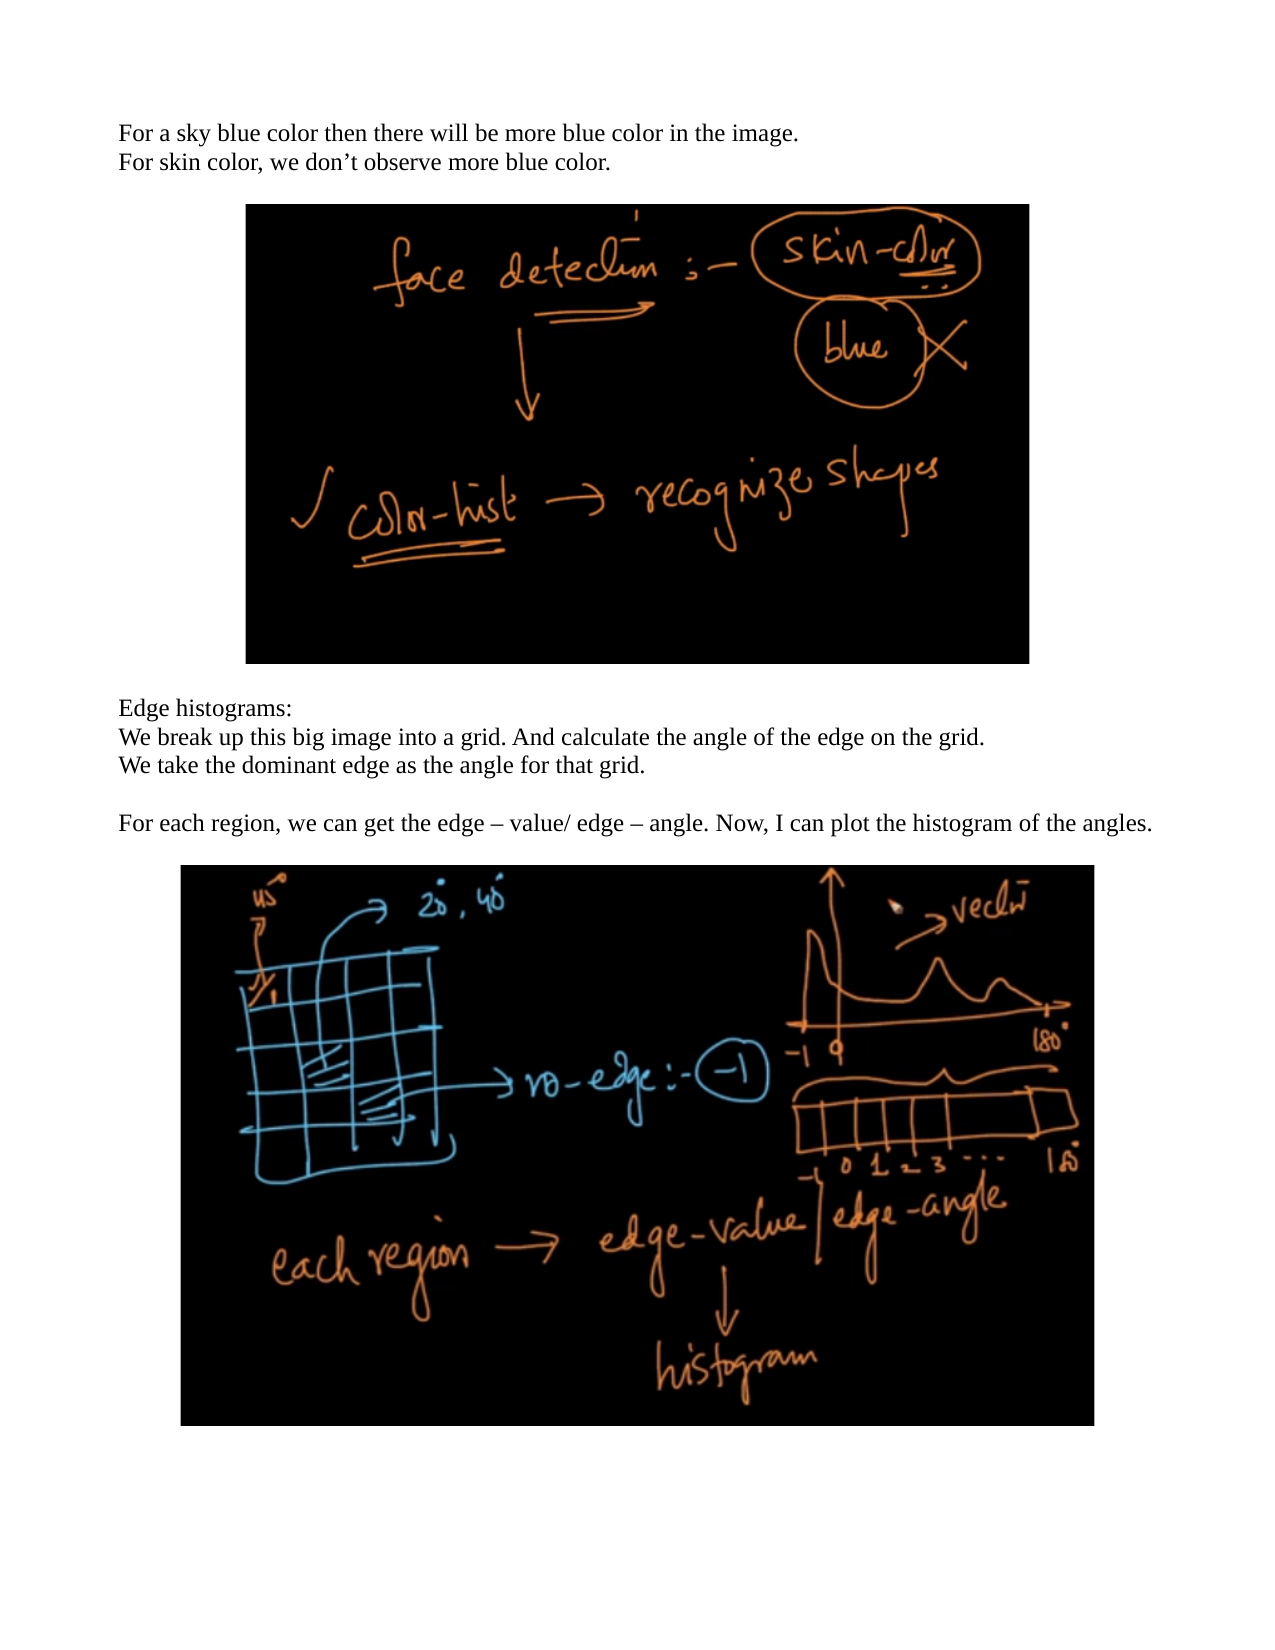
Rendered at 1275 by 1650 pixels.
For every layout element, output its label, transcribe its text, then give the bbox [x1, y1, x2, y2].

text We take the dominant edge as the angle for that grid. [118, 751, 1157, 779]
picture [245, 204, 1030, 664]
text Edge histograms: [118, 693, 1157, 722]
text For each region, we can get the edge – value/ edge – angle. Now, I can plot the histogram of the angles. [118, 808, 1157, 837]
text We break up this big image into a grid. And calculate the angle of the edge on the grid. [118, 722, 1157, 751]
picture [180, 865, 1095, 1426]
text For a sky blue color then there will be more blue color in the image. [118, 118, 1157, 147]
text For skin color, we don’t observe more blue color. [118, 147, 1157, 176]
